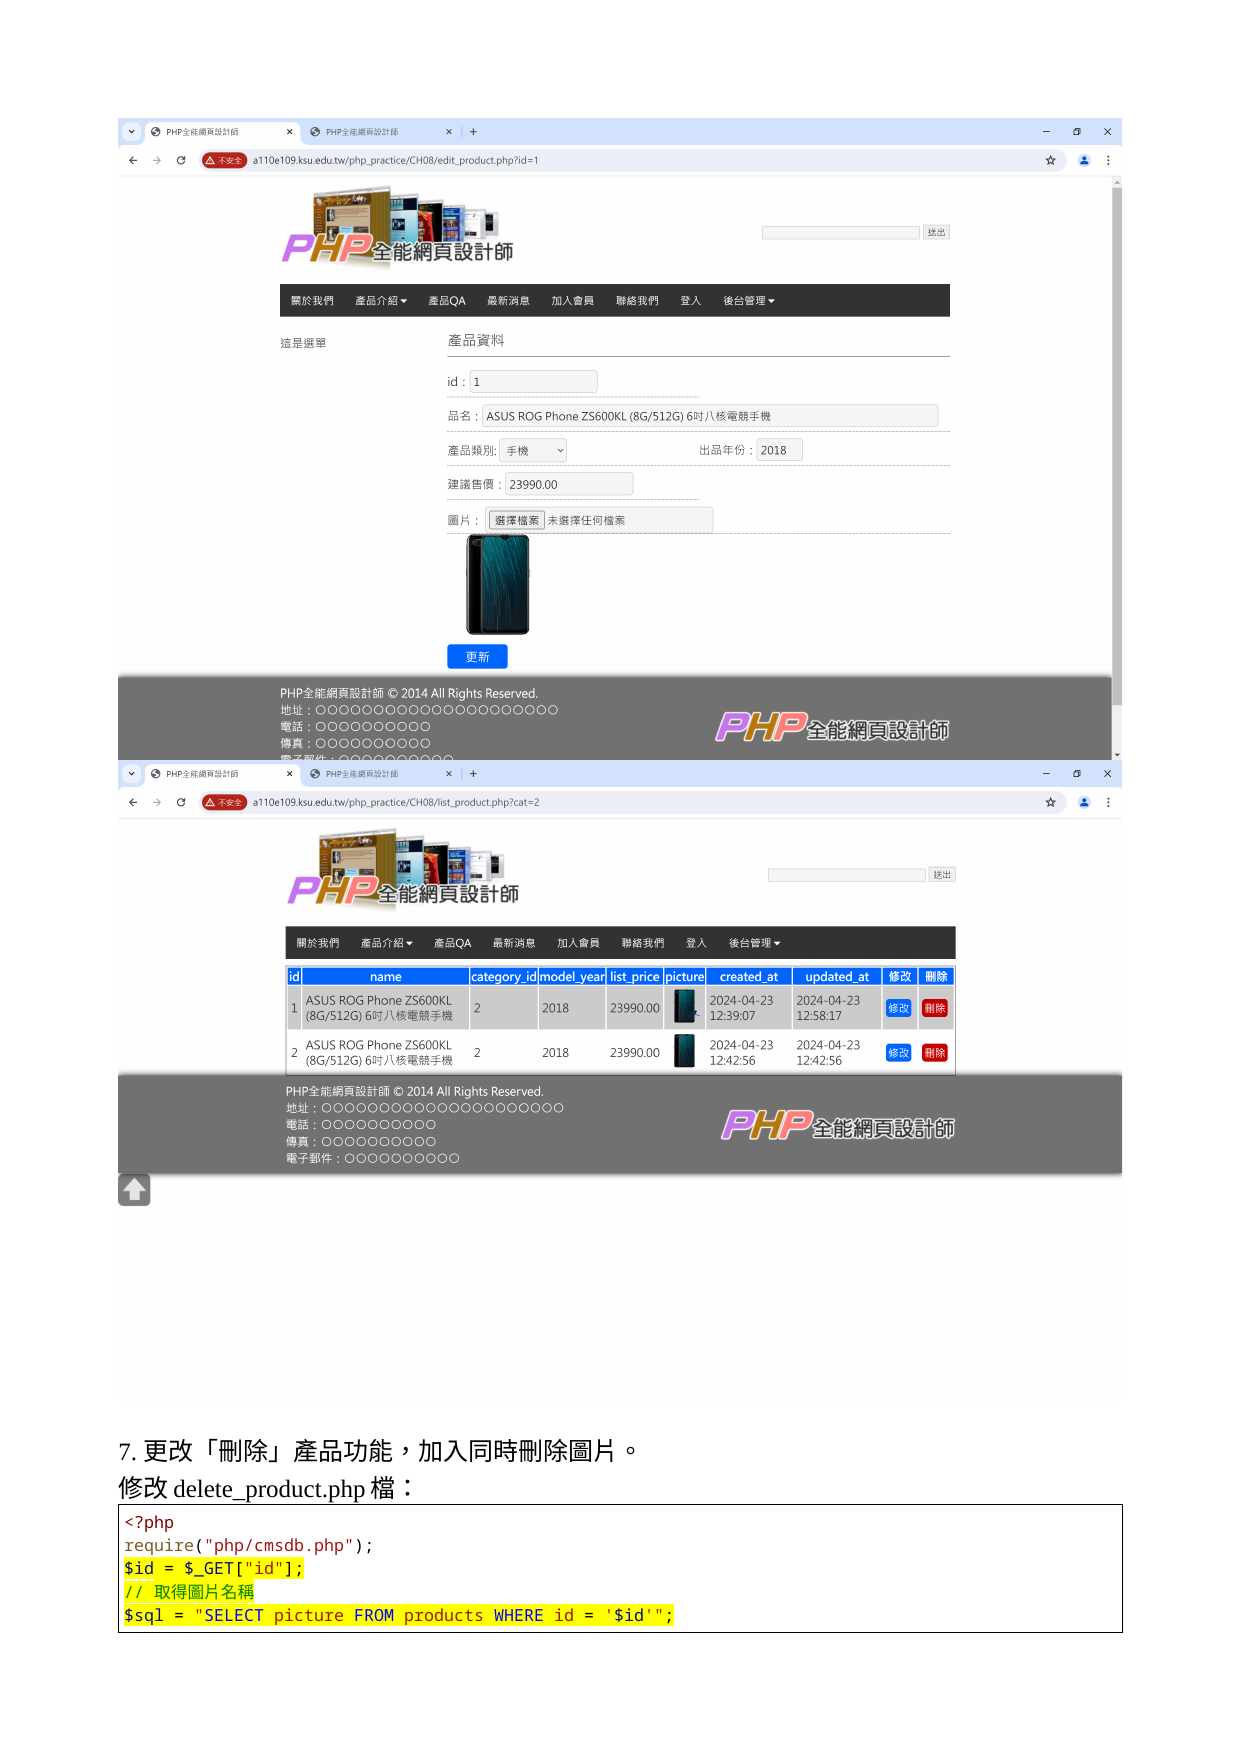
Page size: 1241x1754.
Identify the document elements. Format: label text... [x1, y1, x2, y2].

table_header <?php require("php/cmsdb.php"); $id = $_GET["id"]; // 取得圖片名稱 $sql = "SELECT picture FROM products WHERE id = '$id'"; [119, 1505, 1122, 1632]
text 修改delete_product.php檔： [118, 1468, 1122, 1504]
text 7. 更改「刪除」產品功能，加入同時刪除圖片。 [118, 1432, 1122, 1468]
